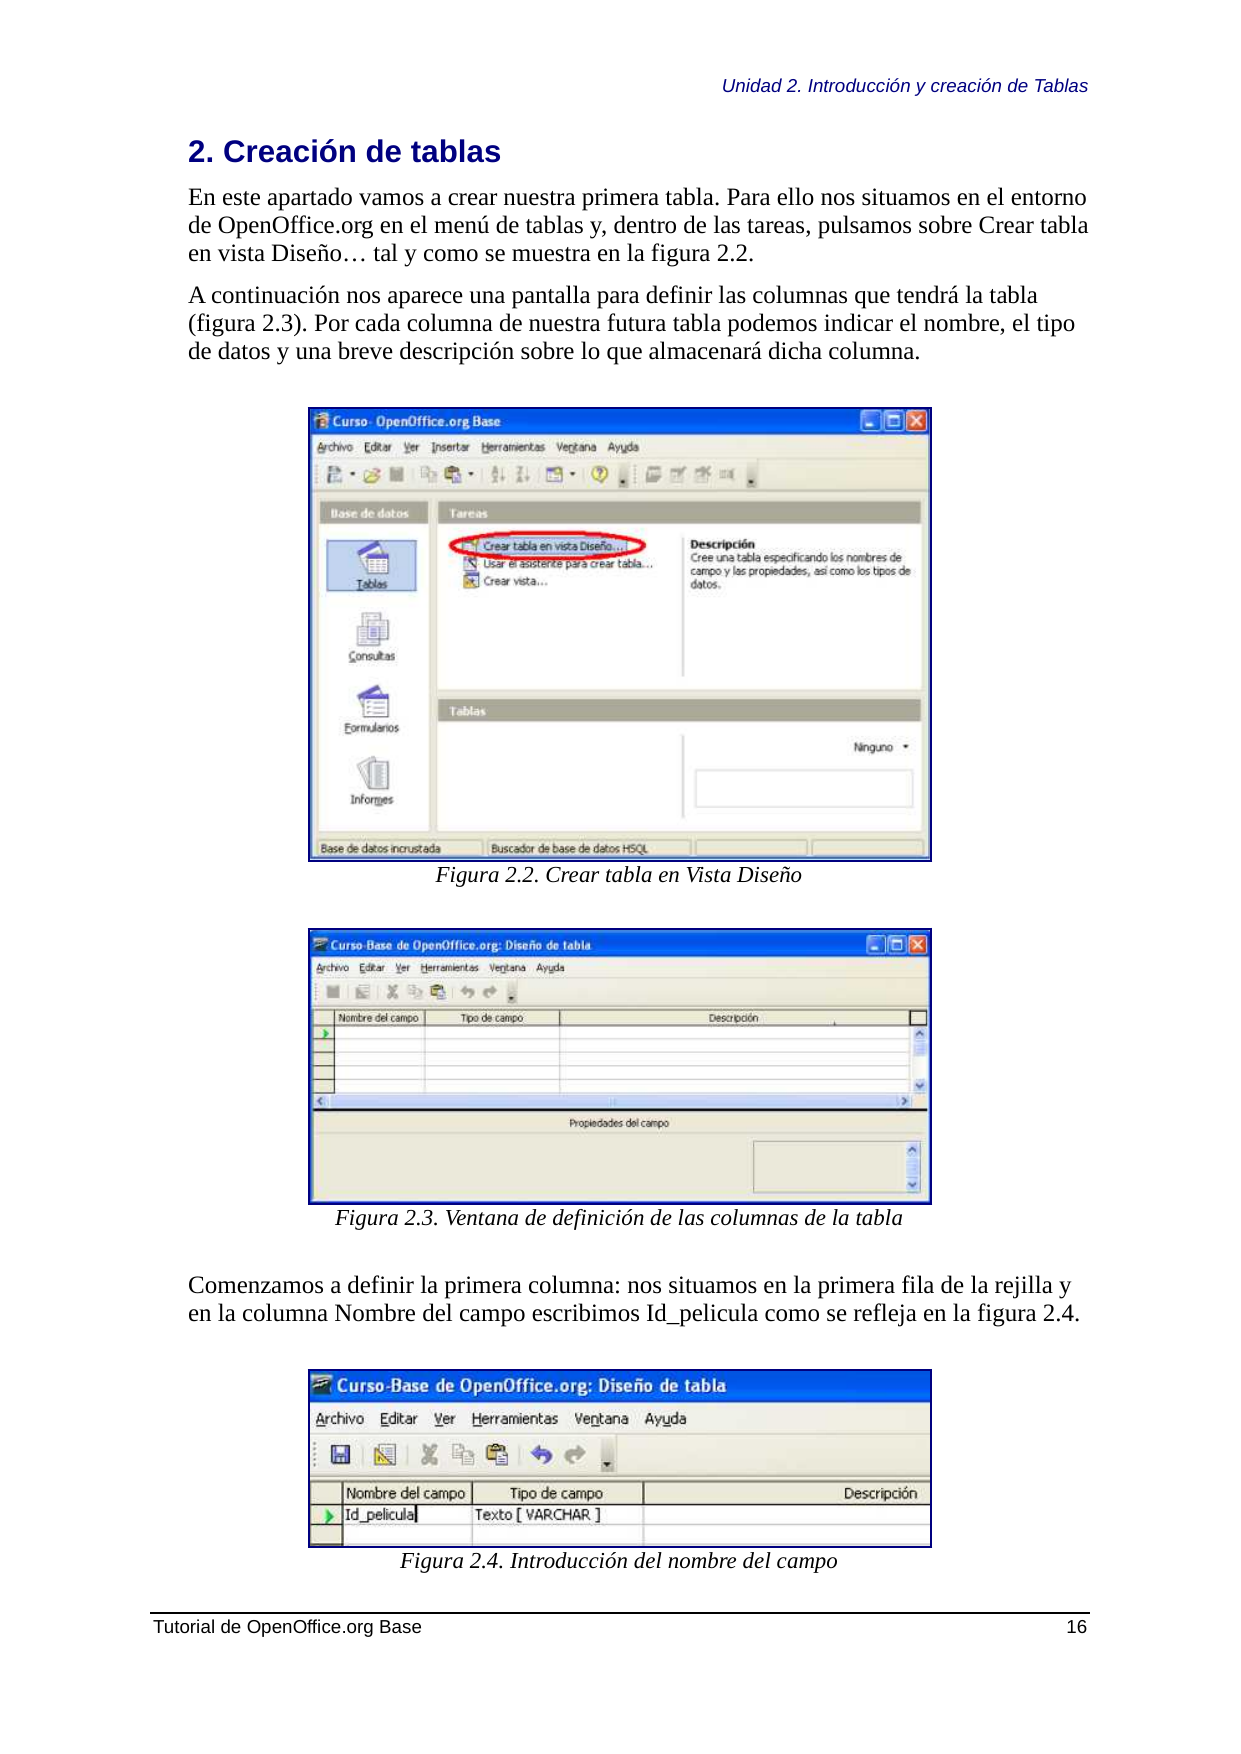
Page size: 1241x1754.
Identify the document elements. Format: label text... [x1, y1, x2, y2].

subtitle Creación de tablas [188, 134, 1090, 169]
text Comenzamos a definir la primera columna: nos situamos en la primera fila de la rejilla y en la columna Nombre del campo escribimos Id_pelicula como se refleja en la figura 2.4. [188, 1271, 1090, 1354]
picture [310, 1371, 930, 1546]
picture [310, 930, 930, 1203]
text Figura 2.4. Introducción del nombre del campo [150, 1369, 1090, 1573]
text A continuación nos aparece una pantalla para definir las columnas que tendrá la tabla (figura 2.3). Por cada columna de nuestra futura tabla podemos indicar el nombre, el tipo de datos y una breve descripción sobre lo que almacenará dicha columna. [188, 281, 1090, 392]
text En este apartado vamos a crear nuestra primera tabla. Para ello nos situamos en el entorno de OpenOffice.org en el menú de tablas y, dentro de las tareas, pulsamos sobre Crear tabla en vista Diseño… tal y como se muestra en la figura 2.2. [188, 183, 1090, 267]
text Figura 2.2. Crear tabla en Vista Diseño [150, 407, 1090, 913]
picture [310, 409, 930, 860]
text Figura 2.3. Ventana de definición de las columnas de la tabla [150, 928, 1090, 1256]
